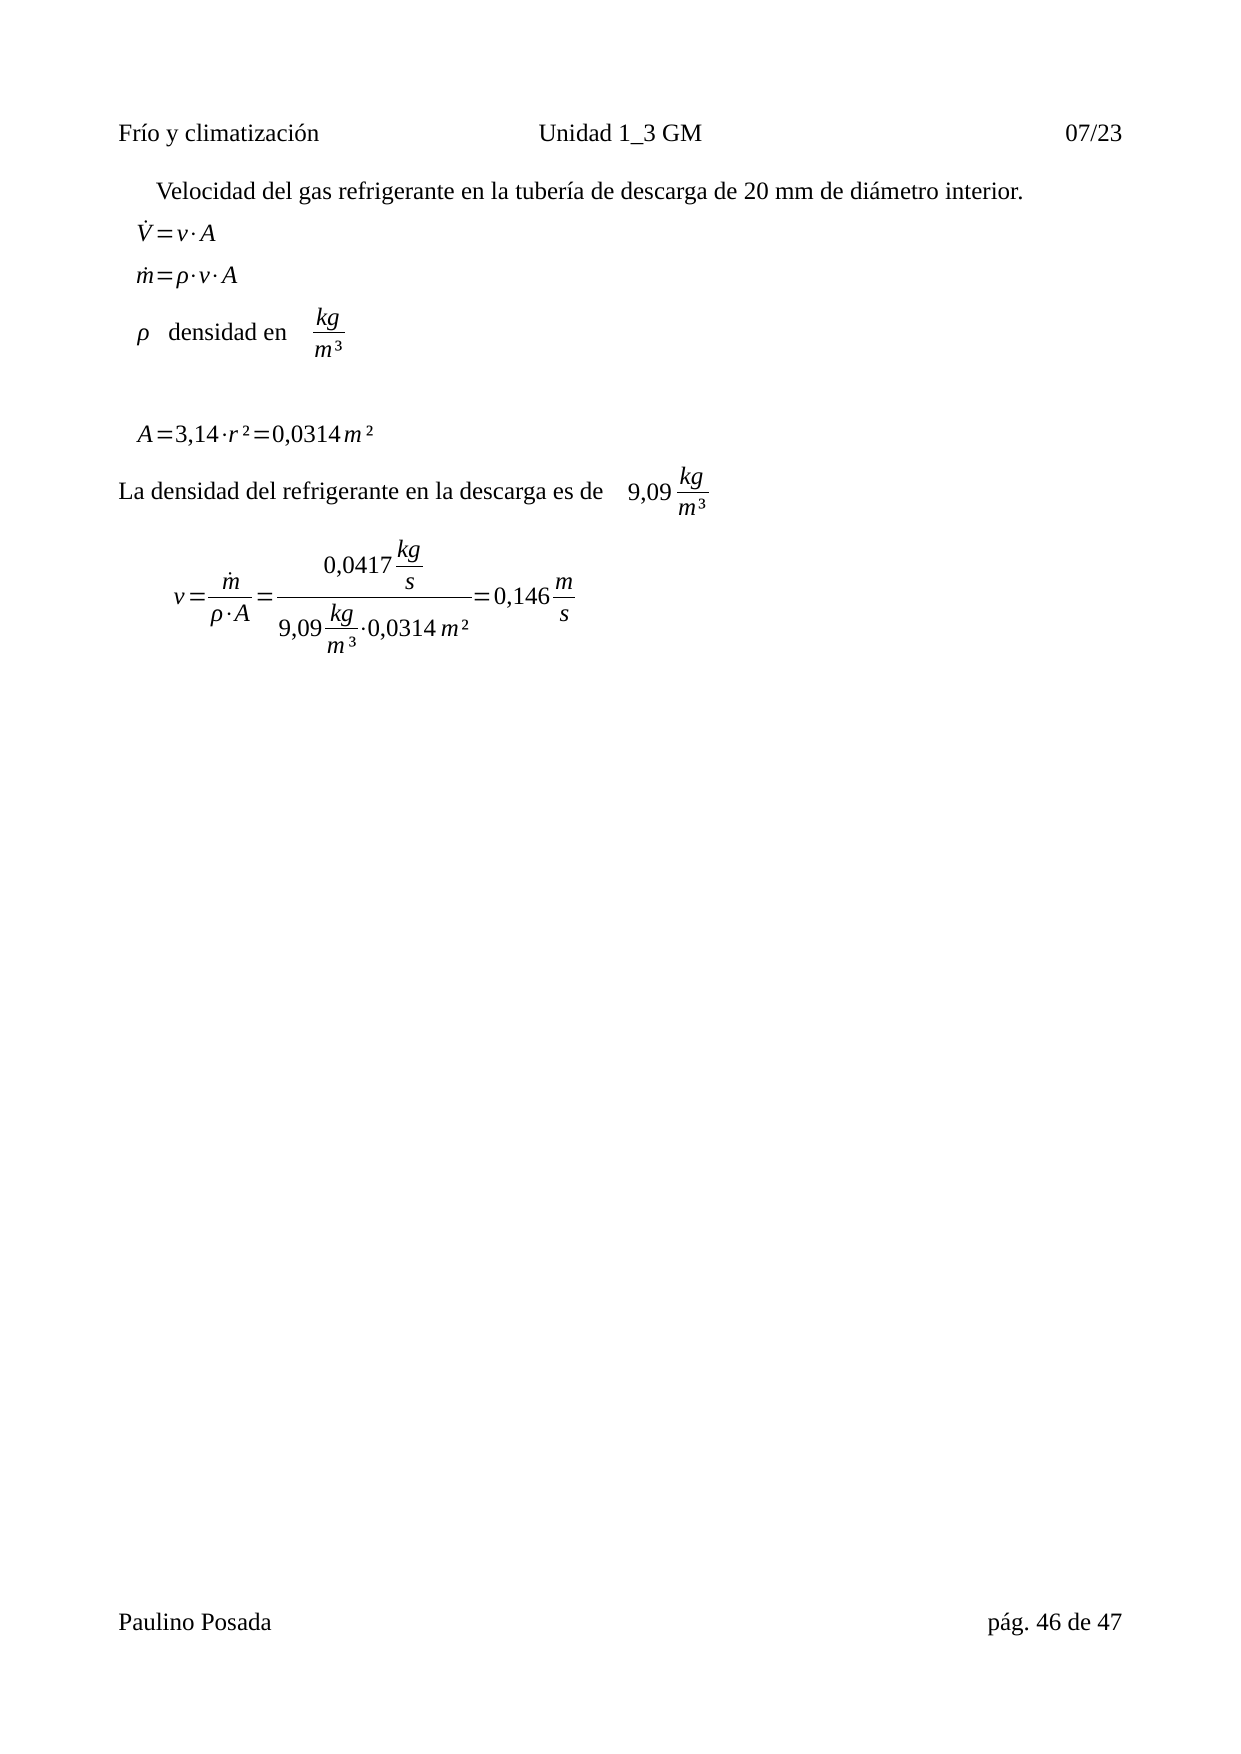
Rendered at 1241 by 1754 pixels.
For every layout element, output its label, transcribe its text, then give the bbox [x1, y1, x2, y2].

text densidad en [118, 304, 1122, 363]
text Velocidad del gas refrigerante en la tubería de descarga de 20 mm de diámetro interior. [156, 176, 1122, 205]
text La densidad del refrigerante en la descarga es de [118, 462, 1122, 522]
